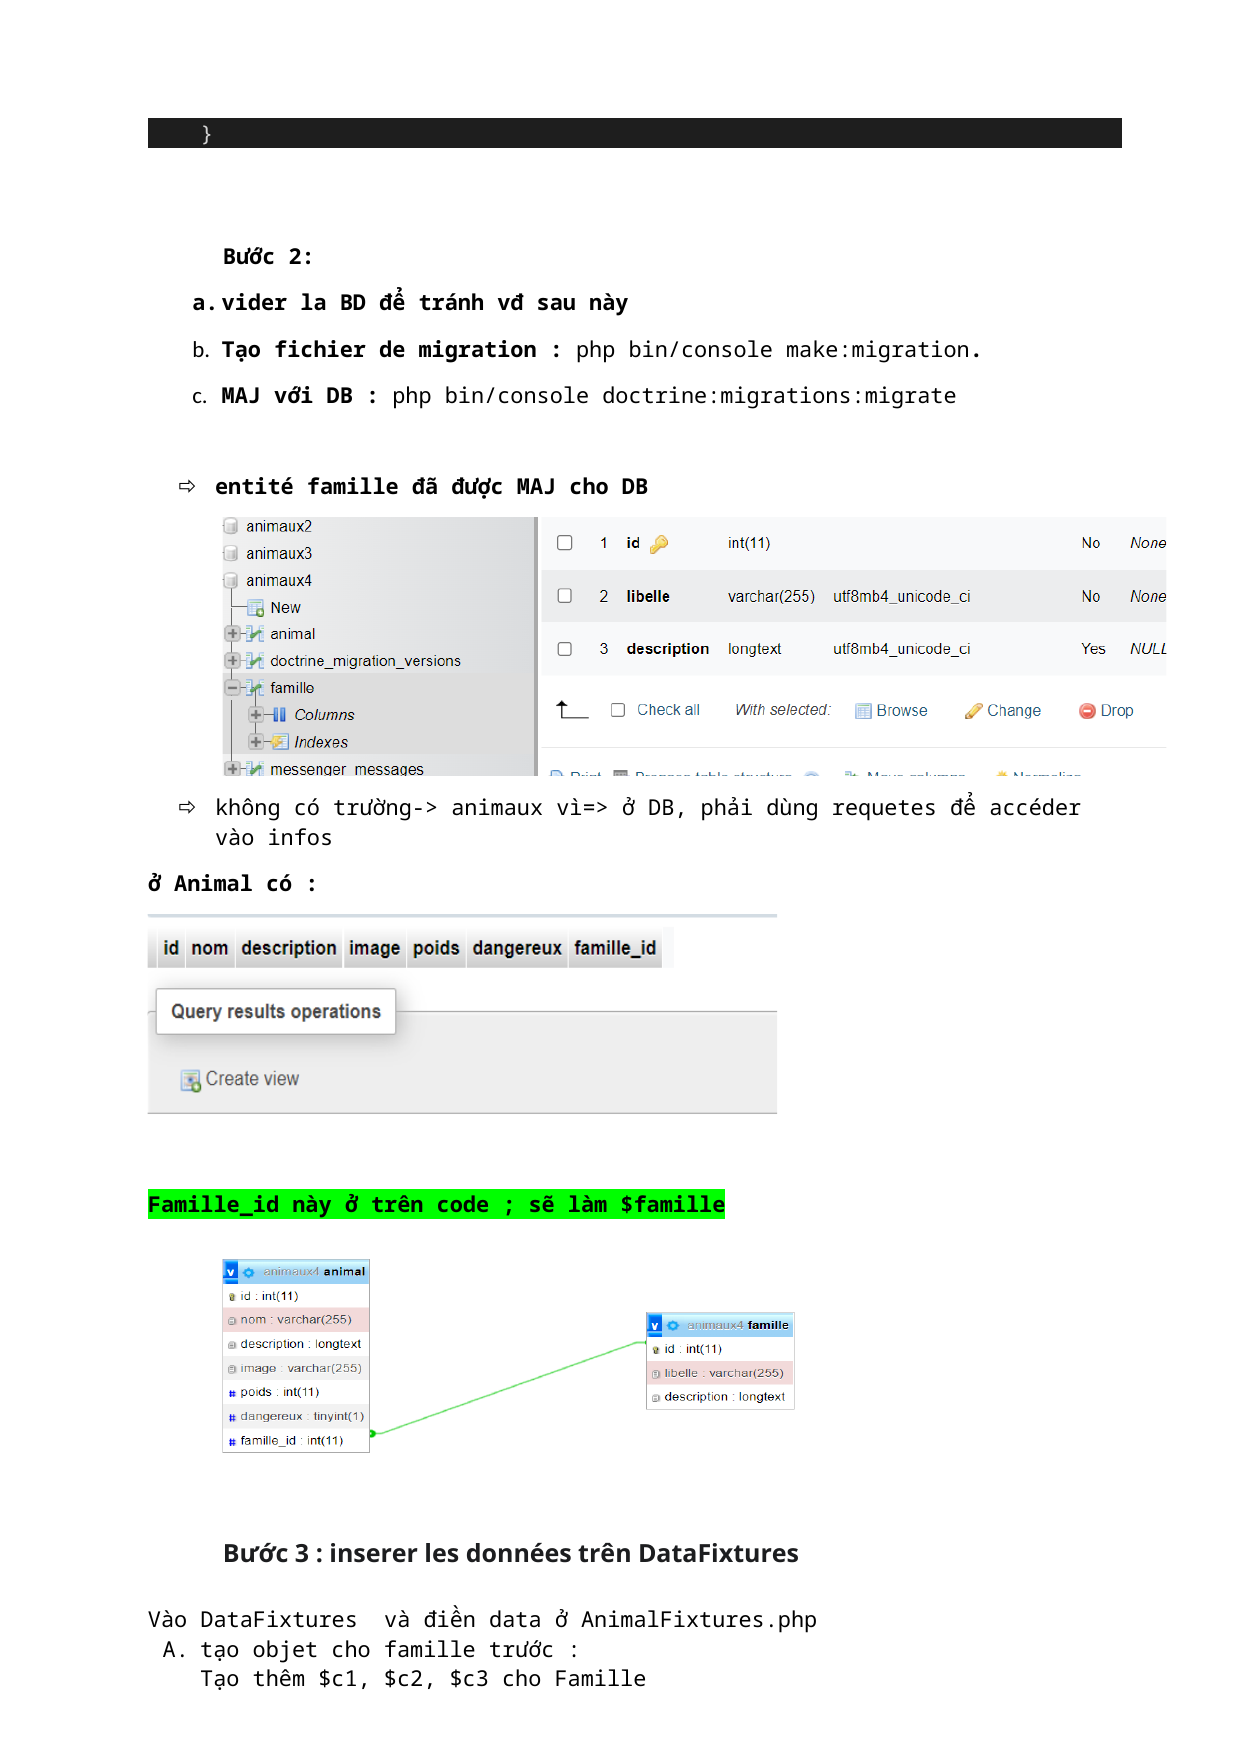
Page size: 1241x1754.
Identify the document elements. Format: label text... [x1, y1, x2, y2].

list entité famille đã được MAJ cho DB [177, 471, 1122, 501]
list MAJ với DB : php bin/console doctrine:migrations:migrate [148, 380, 1122, 410]
text Vào DataFixtures và điền data ở AnimalFixtures.php [148, 1604, 1122, 1633]
text ở Animal có : [148, 868, 1122, 898]
list vider la BD để tránh vđ sau này [148, 287, 1122, 317]
text Famille_id này ở trên code ; sẽ làm $famille [148, 1189, 1122, 1219]
list Tạo fichier de migration : php bin/console make:migration. [148, 334, 1122, 363]
list không có trường-> animaux vì=> ở DB, phải dùng requetes để accéder vào infos [177, 792, 1122, 852]
list Bước 2: [223, 241, 1122, 271]
list Tạo thêm $c1, $c2, $c3 cho Famille [200, 1663, 1122, 1693]
list tạo objet cho famille trước : [162, 1633, 1122, 1663]
list Bước 3 : inserer les données trên DataFixtures [223, 1536, 1122, 1570]
text } [148, 118, 1122, 148]
